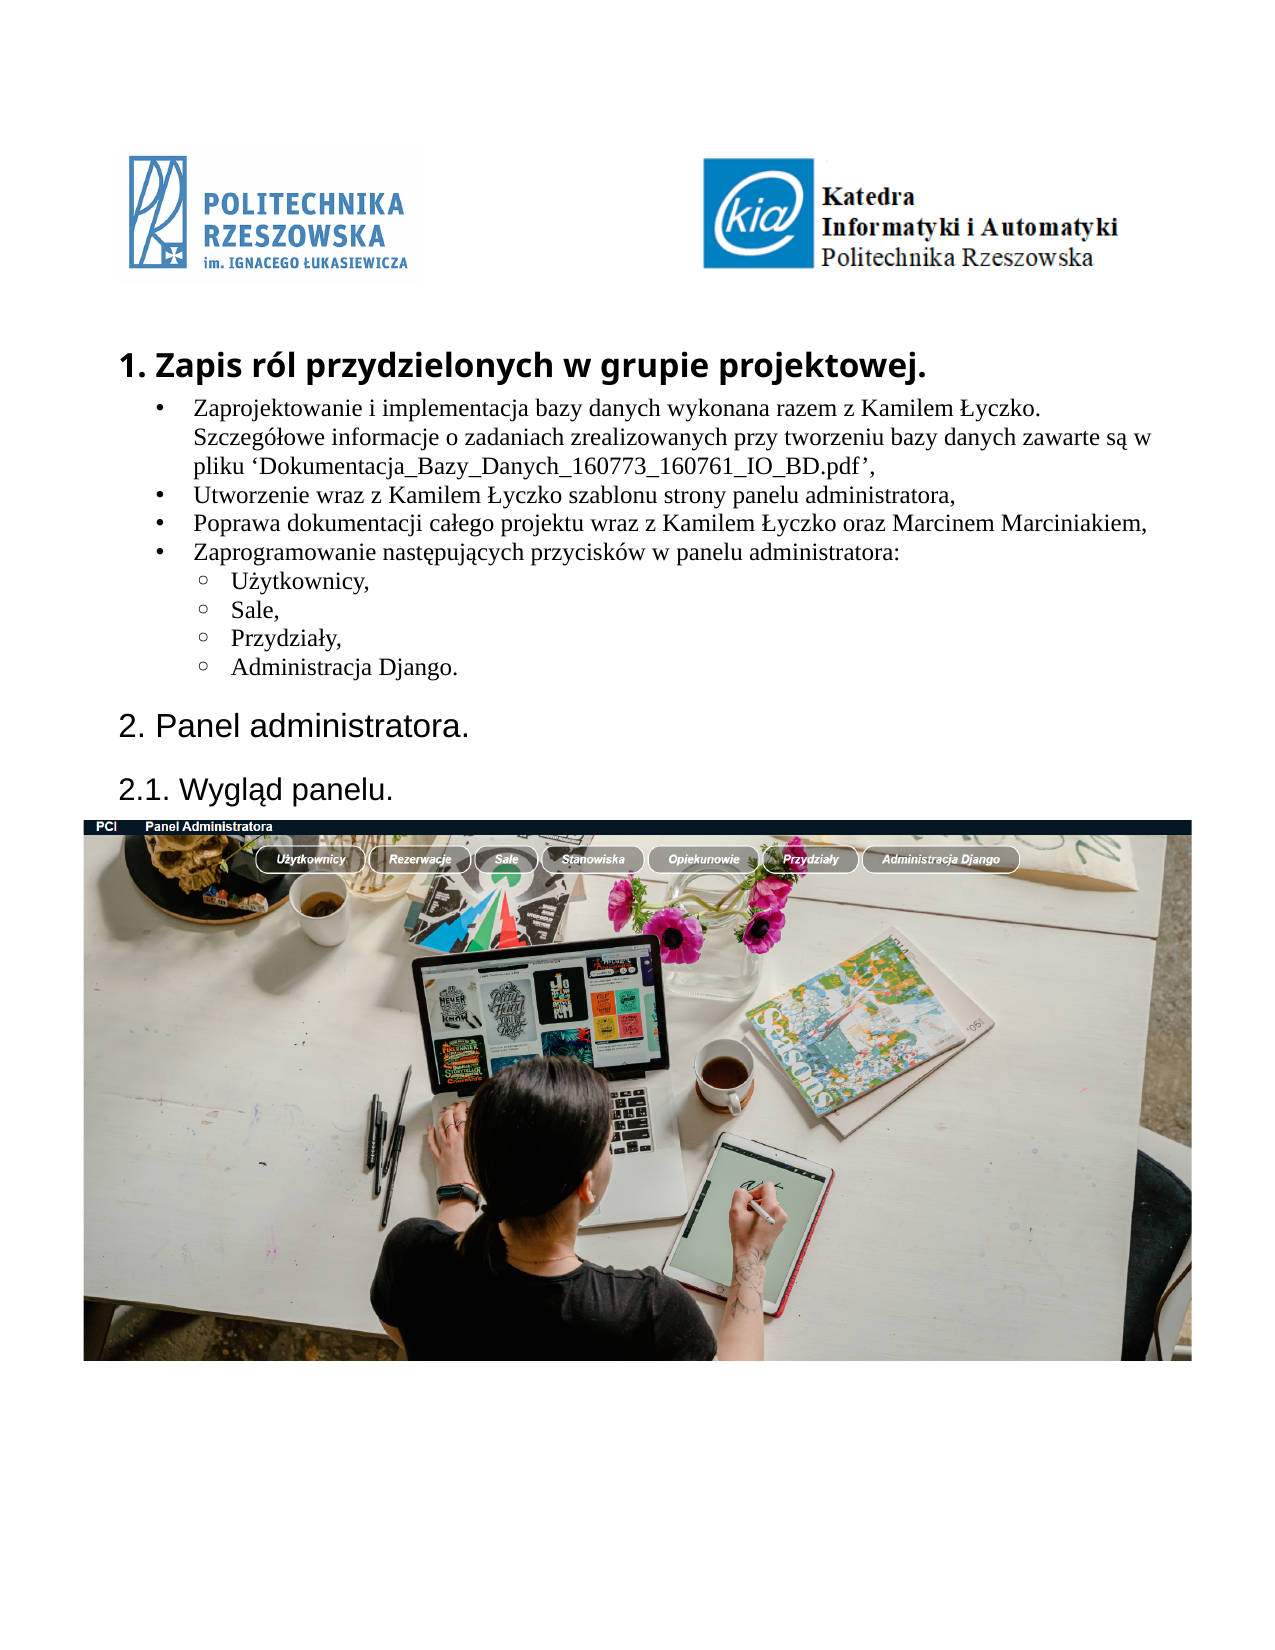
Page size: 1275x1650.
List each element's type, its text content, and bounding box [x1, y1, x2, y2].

subtitle 2.1. Wygląd panelu. [118, 771, 1157, 807]
list Przydziały, [193, 623, 1157, 652]
picture [118, 147, 423, 284]
list Zaprogramowanie następujących przycisków w panelu administratora: [156, 537, 1157, 566]
list Sale, [193, 595, 1157, 623]
list Administracja Django. [193, 652, 1157, 681]
list Zaprojektowanie i implementacja bazy danych wykonana razem z Kamilem Łyczko. Szczegółowe informacje o zadaniach zrealizowanych przy tworzeniu bazy danych zawarte są w pliku ‘Dokumentacja_Bazy_Danych_160773_160761_IO_BD.pdf’, [156, 393, 1157, 480]
subtitle 2. Panel administratora. [118, 706, 1157, 744]
picture [685, 143, 1147, 286]
list Użytkownicy, [193, 566, 1157, 595]
list Poprawa dokumentacji całego projektu wraz z Kamilem Łyczko oraz Marcinem Marciniakiem, [156, 508, 1157, 537]
picture [83, 820, 1192, 1361]
subtitle 1. Zapis ról przydzielonych w grupie projektowej. [118, 342, 1157, 387]
list Utworzenie wraz z Kamilem Łyczko szablonu strony panelu administratora, [156, 480, 1157, 508]
